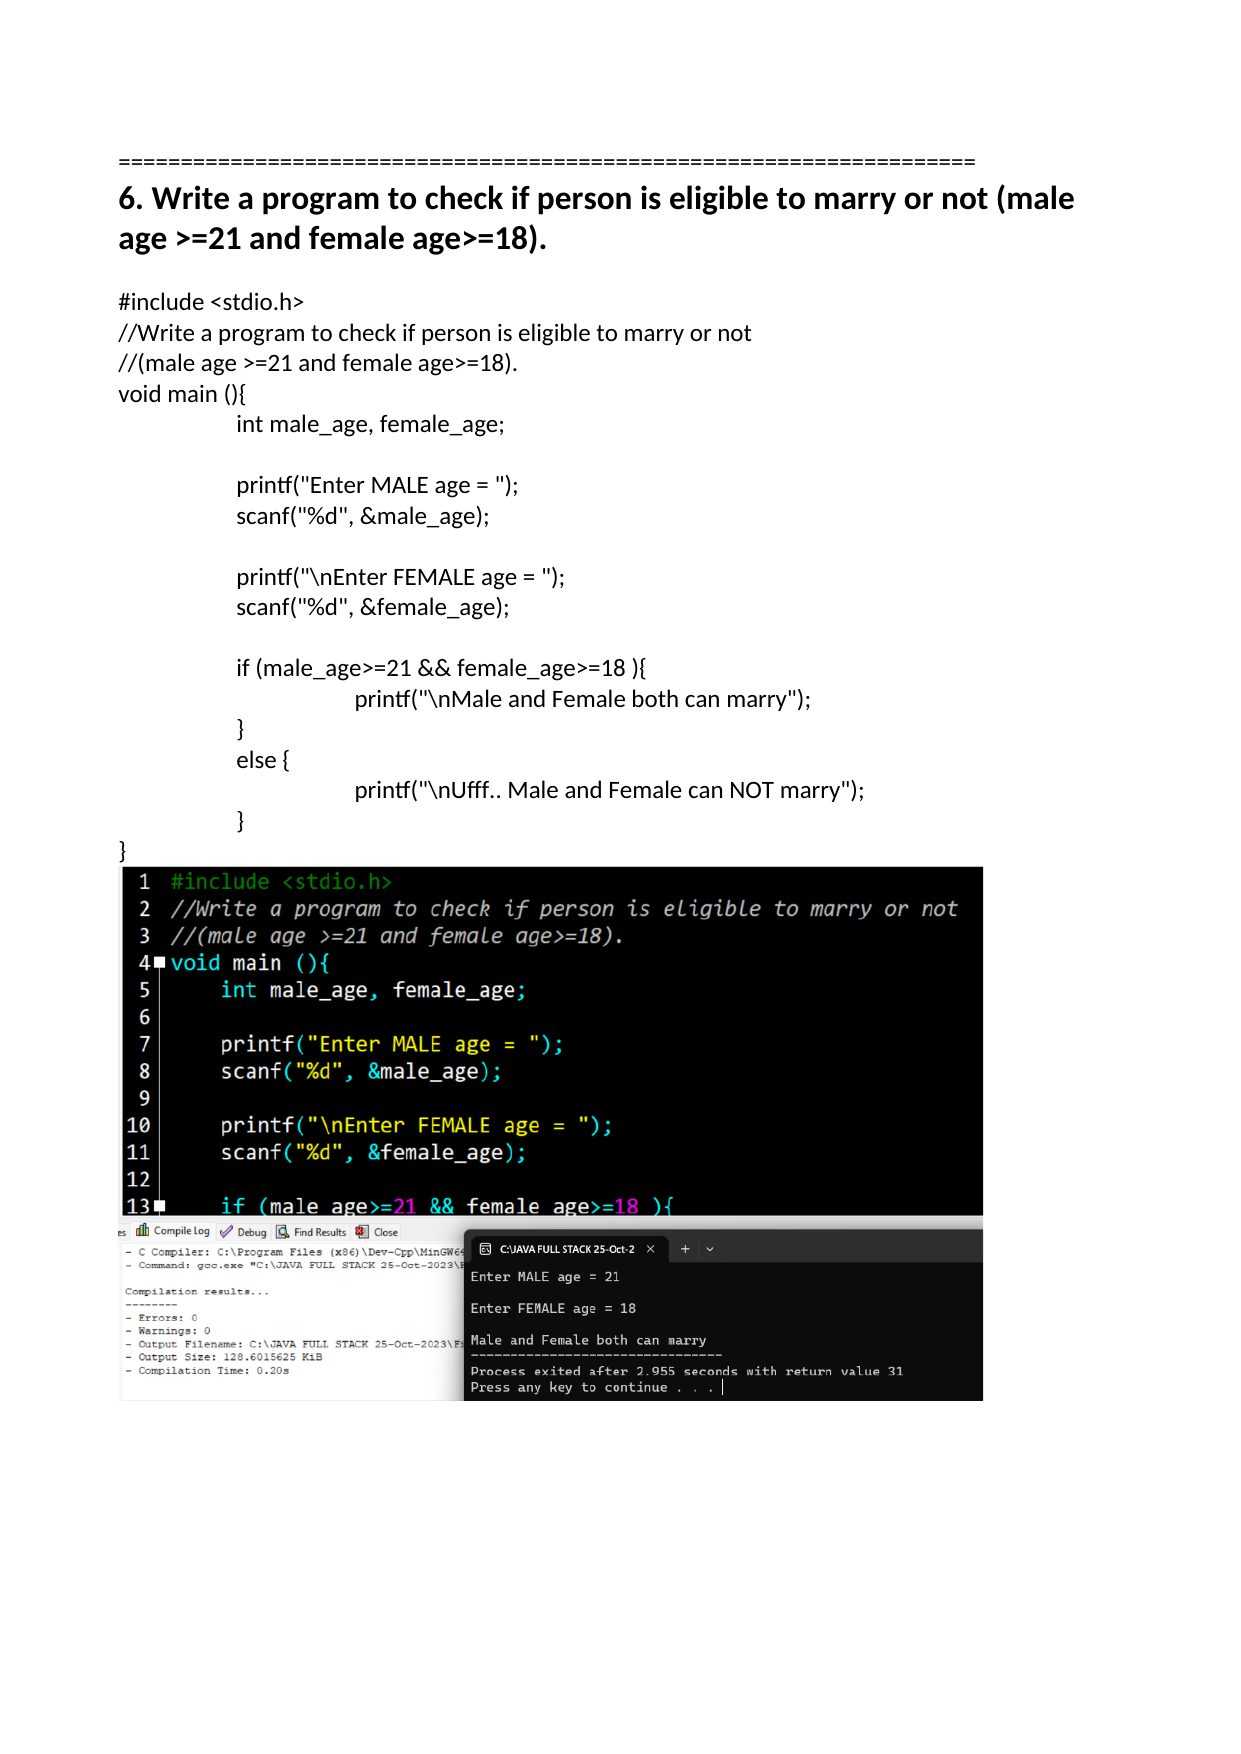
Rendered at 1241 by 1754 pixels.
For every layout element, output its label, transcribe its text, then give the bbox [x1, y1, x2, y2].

text int male_age, female_age; [118, 408, 1122, 439]
text #include <stdio.h> [118, 286, 1122, 317]
text } [118, 836, 1122, 866]
text printf("\nMale and Female both can marry"); [118, 683, 1122, 713]
text printf("\nUfff.. Male and Female can NOT marry"); [118, 774, 1122, 805]
text scanf("%d", &male_age); [118, 500, 1122, 530]
text void main (){ [118, 378, 1122, 408]
text } [118, 713, 1122, 744]
text //(male age >=21 and female age>=18). [118, 347, 1122, 378]
text 6. Write a program to check if person is eligible to marry or not (male age >=21 and female age>=18). [118, 177, 1122, 258]
text else { [118, 744, 1122, 774]
text //Write a program to check if person is eligible to marry or not [118, 317, 1122, 347]
text printf("Enter MALE age = "); [118, 469, 1122, 500]
text if (male_age>=21 && female_age>=18 ){ [118, 652, 1122, 683]
text printf("\nEnter FEMALE age = "); [118, 561, 1122, 591]
text ===================================================================== [118, 146, 1122, 177]
text } [118, 805, 1122, 836]
text scanf("%d", &female_age); [118, 591, 1122, 622]
